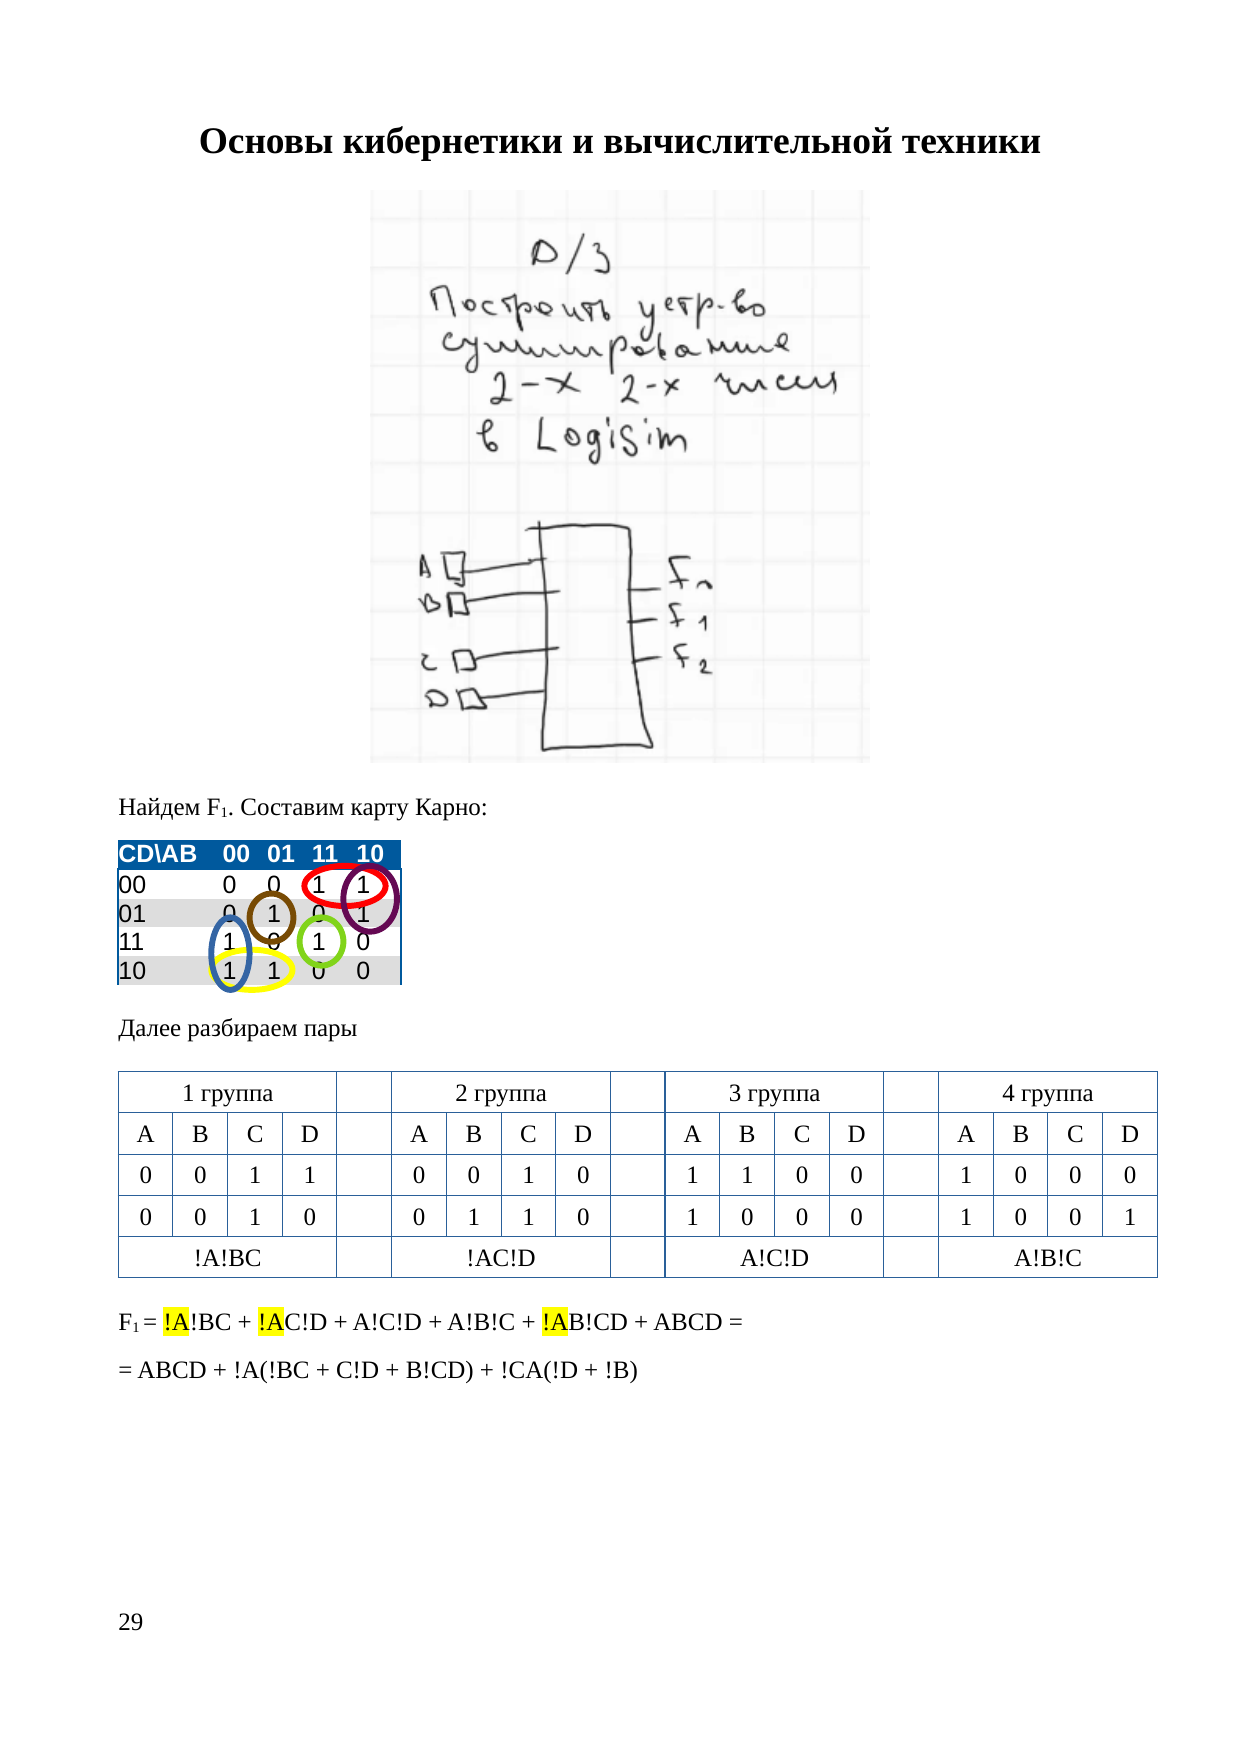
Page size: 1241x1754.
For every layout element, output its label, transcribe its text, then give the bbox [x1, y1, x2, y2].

table_cell A [939, 1113, 993, 1153]
table_cell 1 [228, 1196, 282, 1236]
table_header 3 группа [666, 1072, 883, 1112]
table_cell C [775, 1113, 829, 1153]
table_cell 0 [222, 899, 252, 925]
table_header 1 группа [119, 1072, 336, 1112]
table_cell 0 [322, 906, 350, 927]
table_cell [337, 1155, 391, 1195]
table_cell [611, 1196, 664, 1236]
table_cell [611, 1113, 664, 1153]
table_cell [291, 899, 312, 927]
table_header 4 группа [939, 1072, 1157, 1112]
table_cell D [1103, 1113, 1157, 1153]
table_cell 0 [283, 1196, 336, 1236]
table_cell 0 [277, 927, 299, 956]
table_cell 0 [556, 1196, 610, 1236]
table_cell 1 [447, 1196, 501, 1236]
table_cell B [720, 1113, 774, 1153]
table_cell D [830, 1113, 883, 1153]
table_cell 0 [392, 1196, 446, 1236]
table_cell 1 [222, 956, 246, 984]
table_cell [884, 1196, 938, 1236]
table_cell 0 [994, 1196, 1047, 1236]
table_cell 0 [222, 870, 267, 898]
table_cell [884, 1113, 938, 1153]
table_cell [250, 933, 267, 947]
table_cell A [392, 1113, 446, 1153]
table_cell !AC!D [392, 1237, 610, 1277]
table_cell [245, 956, 267, 985]
table_cell D [556, 1113, 610, 1153]
table_cell [884, 1237, 938, 1277]
table_cell [384, 883, 393, 898]
table_cell 0 [447, 1155, 501, 1195]
table_cell [344, 927, 356, 956]
table_cell [611, 1155, 664, 1195]
table_cell 10 [119, 956, 216, 985]
text Далее разбираем пары [118, 1013, 1122, 1042]
table_header 00 [222, 840, 267, 868]
table_cell [337, 1237, 391, 1277]
table_cell [253, 899, 267, 927]
table_cell 1 [1103, 1196, 1157, 1236]
table_cell 1 [666, 1155, 719, 1195]
table_cell 0 [267, 870, 311, 898]
table_cell 1 [356, 872, 382, 898]
table_header [884, 1072, 938, 1112]
table_cell 0 [349, 909, 356, 921]
table_cell 0 [356, 927, 400, 956]
table_cell [255, 927, 267, 937]
table_cell 0 [994, 1155, 1047, 1195]
table_header 11 [312, 840, 356, 868]
table_header 01 [267, 840, 312, 868]
table_cell A!B!C [939, 1237, 1157, 1277]
table_cell 11 [119, 927, 213, 956]
table_cell 1 [222, 927, 245, 952]
table_cell B [994, 1113, 1047, 1153]
table_cell [390, 908, 400, 927]
table_header CD\AB [118, 840, 222, 868]
table_cell 0 [392, 1155, 446, 1195]
table_cell [287, 956, 312, 985]
table_cell 0 [775, 1196, 829, 1236]
table_cell 01 [119, 899, 222, 927]
table_cell 0 [119, 1155, 172, 1195]
table_cell [215, 927, 222, 956]
table_cell 0 [556, 1155, 610, 1195]
table_cell [347, 876, 356, 898]
table_cell !A!BC [119, 1237, 336, 1277]
table_cell 0 [304, 927, 312, 956]
table_cell C [228, 1113, 282, 1153]
table_cell C [502, 1113, 555, 1153]
table_cell 0 [356, 956, 400, 985]
picture [370, 190, 870, 763]
table_cell B [447, 1113, 501, 1153]
table_cell 1 [228, 1155, 282, 1195]
table_cell 0 [173, 1155, 227, 1195]
table_cell D [283, 1113, 336, 1153]
table_header 10 [356, 840, 401, 868]
table_cell 0 [720, 1196, 774, 1236]
text = ABCD + !A(!BC + C!D + B!CD) + !CA(!D + !B) [118, 1355, 1122, 1383]
table_cell 00 [119, 870, 222, 898]
table_cell 1 [939, 1155, 993, 1195]
table_cell 0 [119, 1196, 172, 1236]
table_cell 1 [939, 1196, 993, 1236]
table_cell 1 [312, 870, 351, 898]
table_cell A [666, 1113, 719, 1153]
table_cell 0 [775, 1155, 829, 1195]
table_cell 1 [720, 1155, 774, 1195]
table_cell [222, 921, 239, 927]
table_cell 0 [312, 956, 356, 985]
table_cell 0 [1048, 1155, 1102, 1195]
table_cell [884, 1155, 938, 1195]
table_cell [337, 1196, 391, 1236]
table_cell 0 [173, 1196, 227, 1236]
table_cell [308, 879, 312, 893]
text Найдем F1. Составим карту Карно: [118, 792, 1122, 821]
table_cell 0 [1103, 1155, 1157, 1195]
table_cell 0 [314, 906, 322, 915]
table_cell 1 [283, 1155, 336, 1195]
table_cell 0 [312, 921, 334, 927]
table_cell 0 [830, 1155, 883, 1195]
table_cell [389, 870, 400, 889]
table_cell C [1048, 1113, 1102, 1153]
table_cell 1 [356, 899, 393, 927]
table_cell 1 [502, 1196, 555, 1236]
table_header 2 группа [392, 1072, 610, 1112]
table_cell 0 [830, 1196, 883, 1236]
table_cell 1 [267, 956, 289, 985]
table_cell B [173, 1113, 227, 1153]
table_cell 0 [1048, 1196, 1102, 1236]
text F1 = !A!BC + !AC!D + A!C!D + A!B!C + !AB!CD + ABCD = [118, 1307, 1122, 1336]
table_header [337, 1072, 391, 1112]
table_cell 1 [502, 1155, 555, 1195]
table_cell A [119, 1113, 172, 1153]
table_cell 0 [267, 927, 288, 938]
table_cell 1 [267, 899, 290, 927]
table_cell 1 [312, 927, 340, 956]
table_cell [611, 1237, 664, 1277]
table_cell A!C!D [666, 1237, 883, 1277]
table_header [611, 1072, 664, 1112]
table_cell [216, 961, 222, 979]
table_cell 1 [666, 1196, 719, 1236]
table_cell [337, 1113, 391, 1153]
